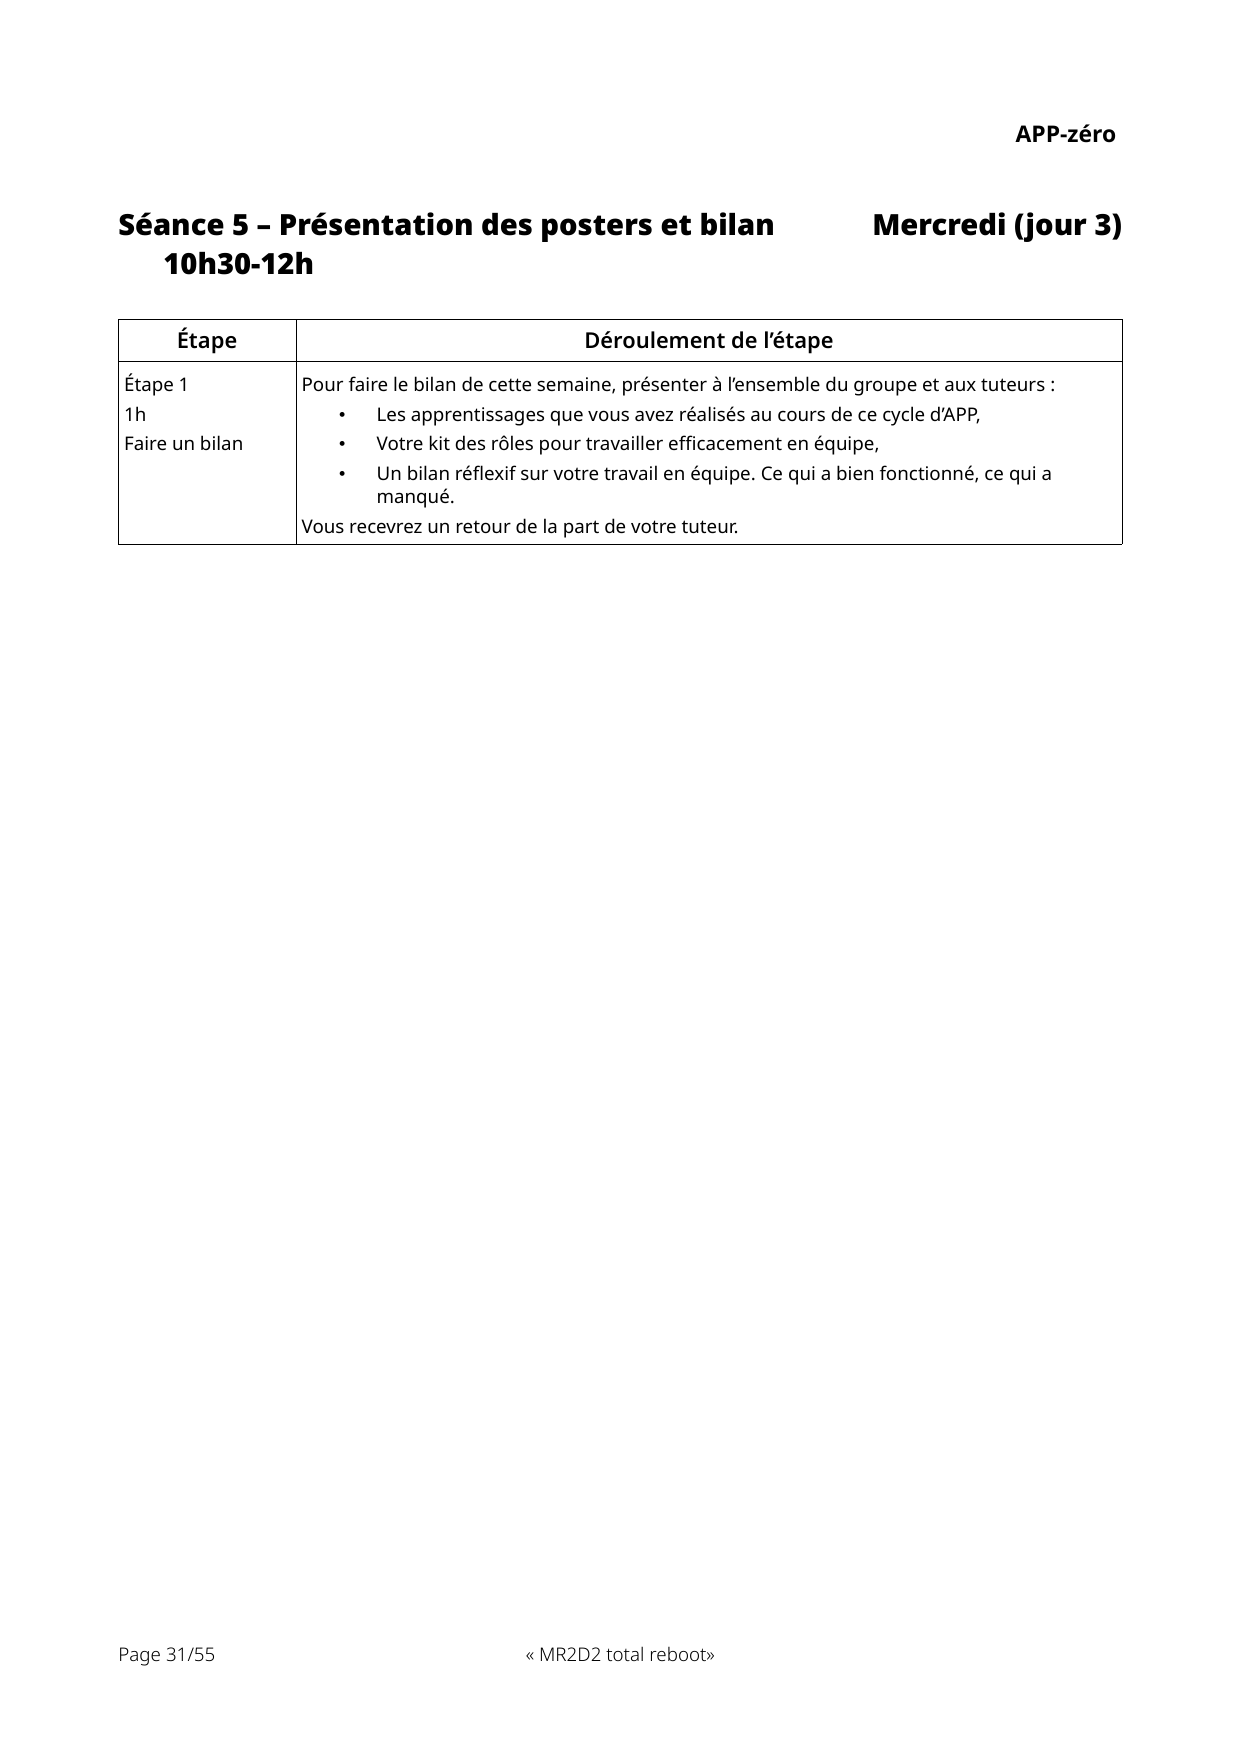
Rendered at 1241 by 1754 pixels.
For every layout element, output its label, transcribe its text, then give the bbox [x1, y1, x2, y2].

table_cell Pour faire le bilan de cette semaine, présenter à l’ensemble du groupe et aux tuteurs : Les apprentissages que vous avez réalisés au cours de ce cycle d’APP, Votre kit des rôles pour travailler efficacement en équipe, Un bilan réflexif sur votre travail en équipe. Ce qui a bien fonctionné, ce qui a manqué. Vous recevrez un retour de la part de votre tuteur. [297, 362, 1122, 544]
table_cell Étape 1 1h Faire un bilan [119, 362, 296, 544]
table_header Déroulement de l’étape [297, 320, 1122, 361]
subtitle Séance 5 – Présentation des posters et bilan Mercredi (jour 3) 10h30-12h [118, 204, 1122, 283]
table_header Étape [119, 320, 296, 361]
